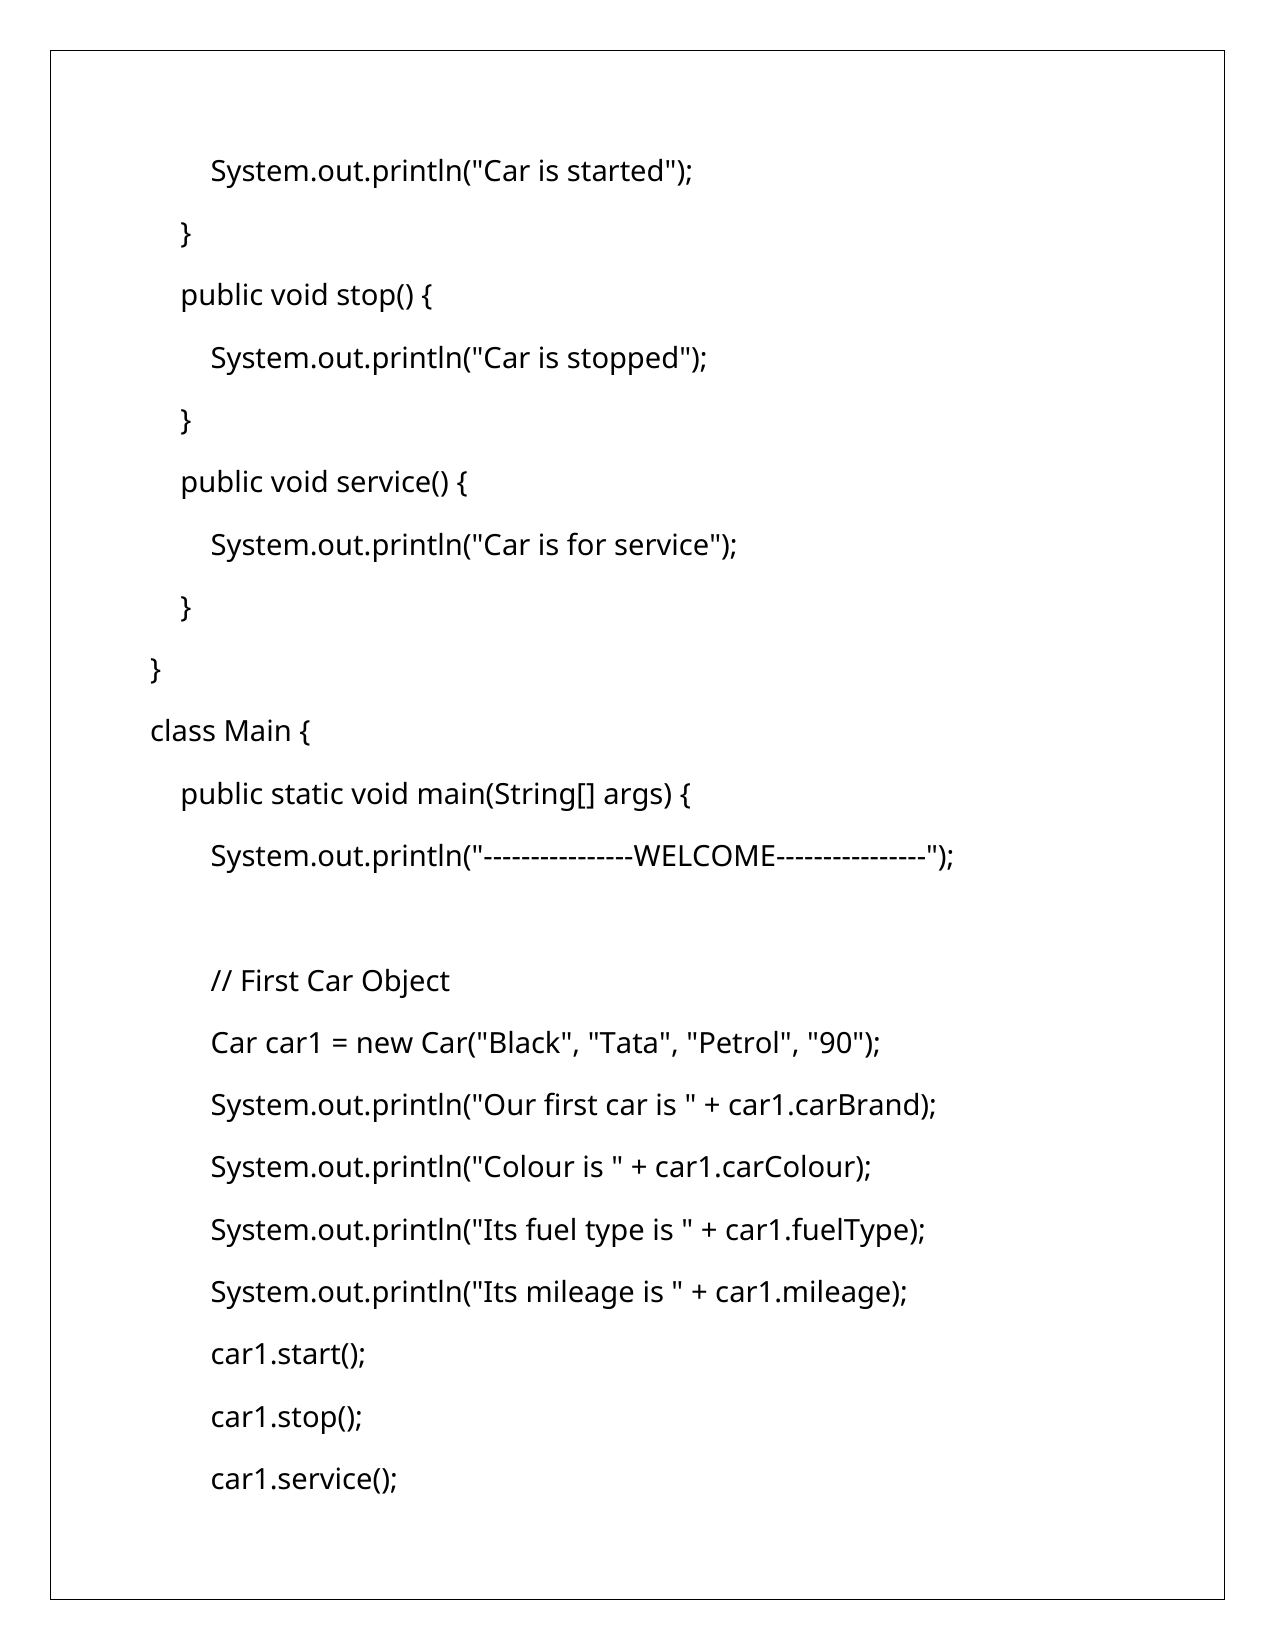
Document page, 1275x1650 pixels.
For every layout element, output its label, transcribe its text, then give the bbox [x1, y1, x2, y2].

text } [150, 648, 1125, 688]
text } [150, 212, 1125, 252]
text System.out.println("Car is for service"); [150, 524, 1125, 563]
text System.out.println("Its fuel type is " + car1.fuelType); [150, 1209, 1125, 1249]
text System.out.println("Our first car is " + car1.carBrand); [150, 1084, 1125, 1124]
text System.out.println("Colour is " + car1.carColour); [150, 1147, 1125, 1186]
text } [150, 399, 1125, 439]
text System.out.println("Its mileage is " + car1.mileage); [150, 1271, 1125, 1311]
text public void service() { [150, 461, 1125, 501]
text System.out.println("----------------WELCOME----------------"); [150, 835, 1125, 875]
text car1.stop(); [150, 1396, 1125, 1436]
text public static void main(String[] args) { [150, 773, 1125, 813]
text System.out.println("Car is stopped"); [150, 337, 1125, 377]
text System.out.println("Car is started"); [150, 150, 1125, 190]
text class Main { [150, 711, 1125, 750]
text public void stop() { [150, 274, 1125, 314]
text // First Car Object [150, 960, 1125, 999]
text car1.start(); [150, 1333, 1125, 1373]
text Car car1 = new Car("Black", "Tata", "Petrol", "90"); [150, 1022, 1125, 1062]
text car1.service(); [150, 1458, 1125, 1498]
text } [150, 586, 1125, 626]
